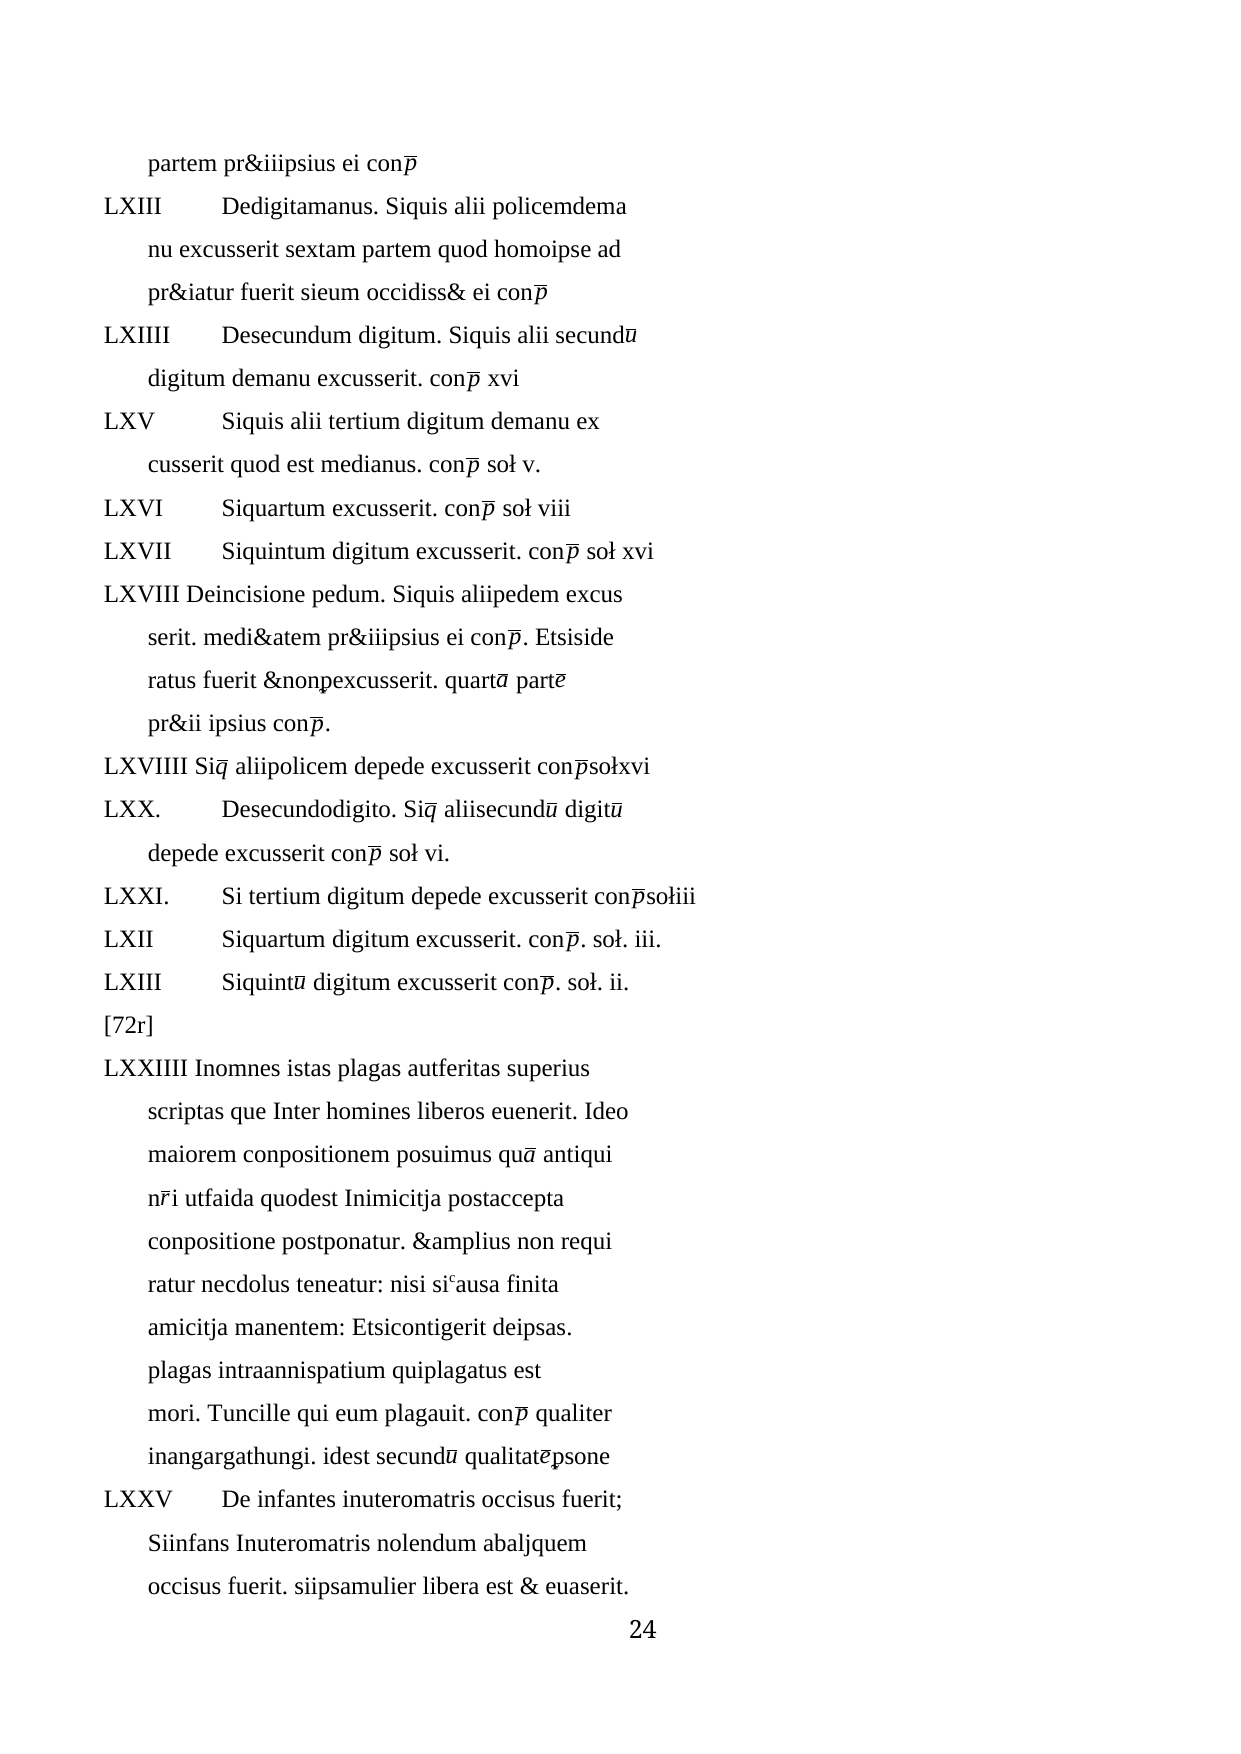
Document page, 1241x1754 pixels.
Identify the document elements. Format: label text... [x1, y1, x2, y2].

text LXV Siquis alii tertium digitum demanu ex [103, 406, 1211, 435]
text LXVIIII Si aliipolicem depede excusserit consołxvi [103, 751, 1211, 780]
text pr&ii ipsius con. [103, 708, 1211, 737]
text LXIII Dedigitamanus. Siquis alii policemdema [103, 191, 1211, 219]
text LXVII Siquintum digitum excusserit. con soł xvi [103, 536, 1211, 564]
text LXII Siquartum digitum excusserit. con. soł. iii. [103, 924, 1211, 953]
text LXXV De infantes inuteromatris occisus fuerit; [103, 1484, 1211, 1513]
text amicitja manentem: Etsicontigerit deipsas. [103, 1312, 1211, 1341]
text ratur necdolus teneatur: nisi sicausa finita [103, 1269, 1211, 1298]
text plagas intraannispatium quiplagatus est [103, 1355, 1211, 1384]
text partem pr&iiipsius ei con [103, 148, 1211, 176]
text ratus fuerit &nonᵱexcusserit. quart part [103, 665, 1211, 694]
text depede excusserit con soł vi. [103, 838, 1211, 866]
text Siinfans Inuteromatris nolendum abaljquem [103, 1528, 1211, 1556]
text LXXI. Si tertium digitum depede excusserit consołiii [103, 881, 1211, 909]
text ni utfaida quodest Inimicitja postaccepta [103, 1183, 1211, 1211]
text mori. Tuncille qui eum plagauit. con qualiter [103, 1398, 1211, 1427]
text LXIII Siquint digitum excusserit con. soł. ii. [103, 967, 1211, 996]
text nu excusserit sextam partem quod homoipse ad [103, 234, 1211, 263]
text [72r] [103, 1010, 1211, 1039]
text conpositione postponatur. &amplius non requi [103, 1226, 1211, 1254]
text digitum demanu excusserit. con xvi [103, 363, 1211, 392]
text LXXIIII Inomnes istas plagas autferitas superius [103, 1053, 1211, 1082]
text LXX. Desecundodigito. Si aliisecund digit [103, 794, 1211, 823]
text LXIIII Desecundum digitum. Siquis alii secund [103, 320, 1211, 349]
text pr&iatur fuerit sieum occidiss& ei con [103, 277, 1211, 306]
text maiorem conpositionem posuimus qu antiqui [103, 1139, 1211, 1168]
text LXVI Siquartum excusserit. con soł viii [103, 493, 1211, 521]
text serit. medi&atem pr&iiipsius ei con. Etsiside [103, 622, 1211, 651]
text LXVIII Deincisione pedum. Siquis aliipedem excus [103, 579, 1211, 608]
text scriptas que Inter homines liberos euenerit. Ideo [103, 1096, 1211, 1125]
text inangargathungi. idest secund qualitatᵱsone [103, 1441, 1211, 1470]
text occisus fuerit. siipsamulier libera est & euaserit. [103, 1571, 1211, 1599]
text cusserit quod est medianus. con soł v. [103, 449, 1211, 478]
